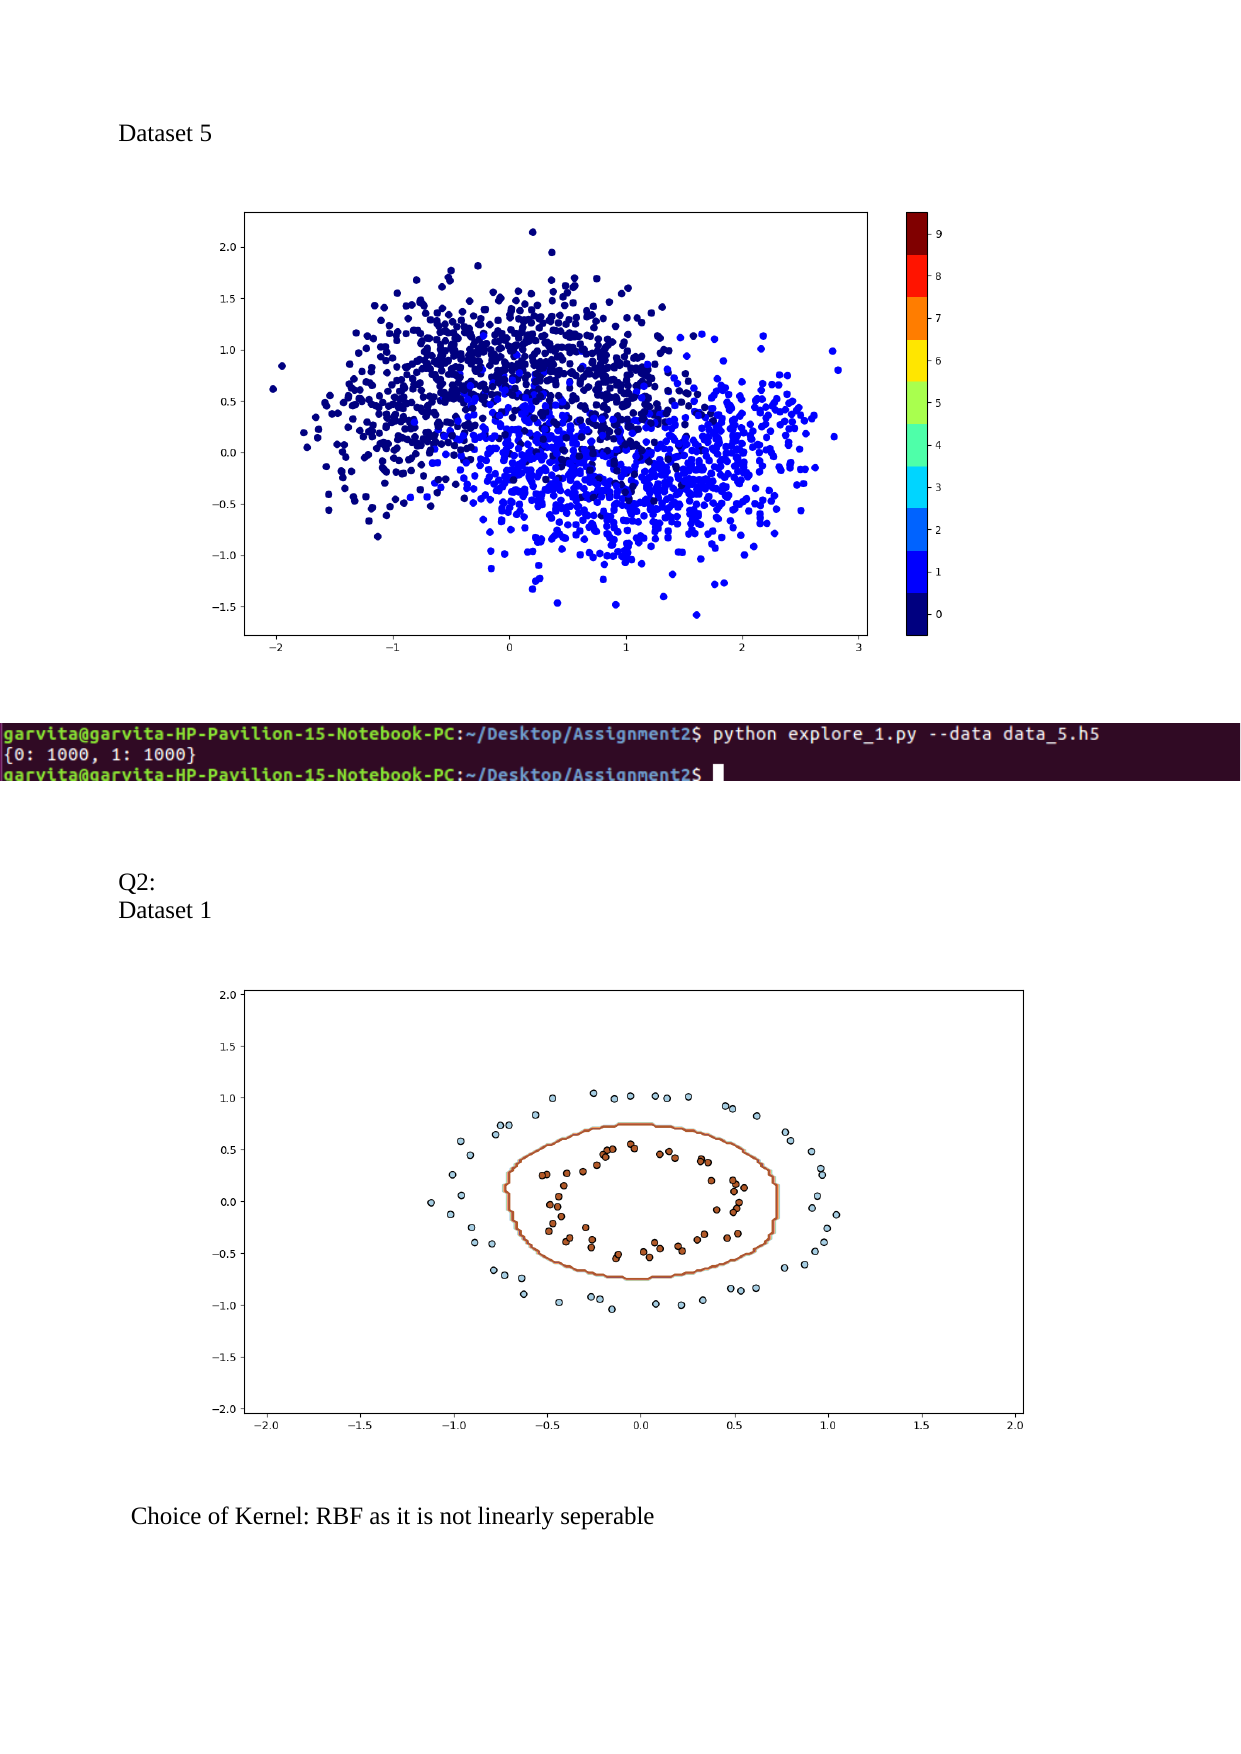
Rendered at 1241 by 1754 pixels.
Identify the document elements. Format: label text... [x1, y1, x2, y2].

text Dataset 1 [118, 896, 1122, 924]
text Choice of Kernel: RBF as it is not linearly seperable [118, 1501, 1122, 1530]
text Q2: [118, 867, 1122, 896]
picture [118, 924, 1123, 1473]
text Dataset 5 [118, 118, 1122, 146]
picture [118, 146, 1123, 695]
picture [0, 723, 1241, 781]
